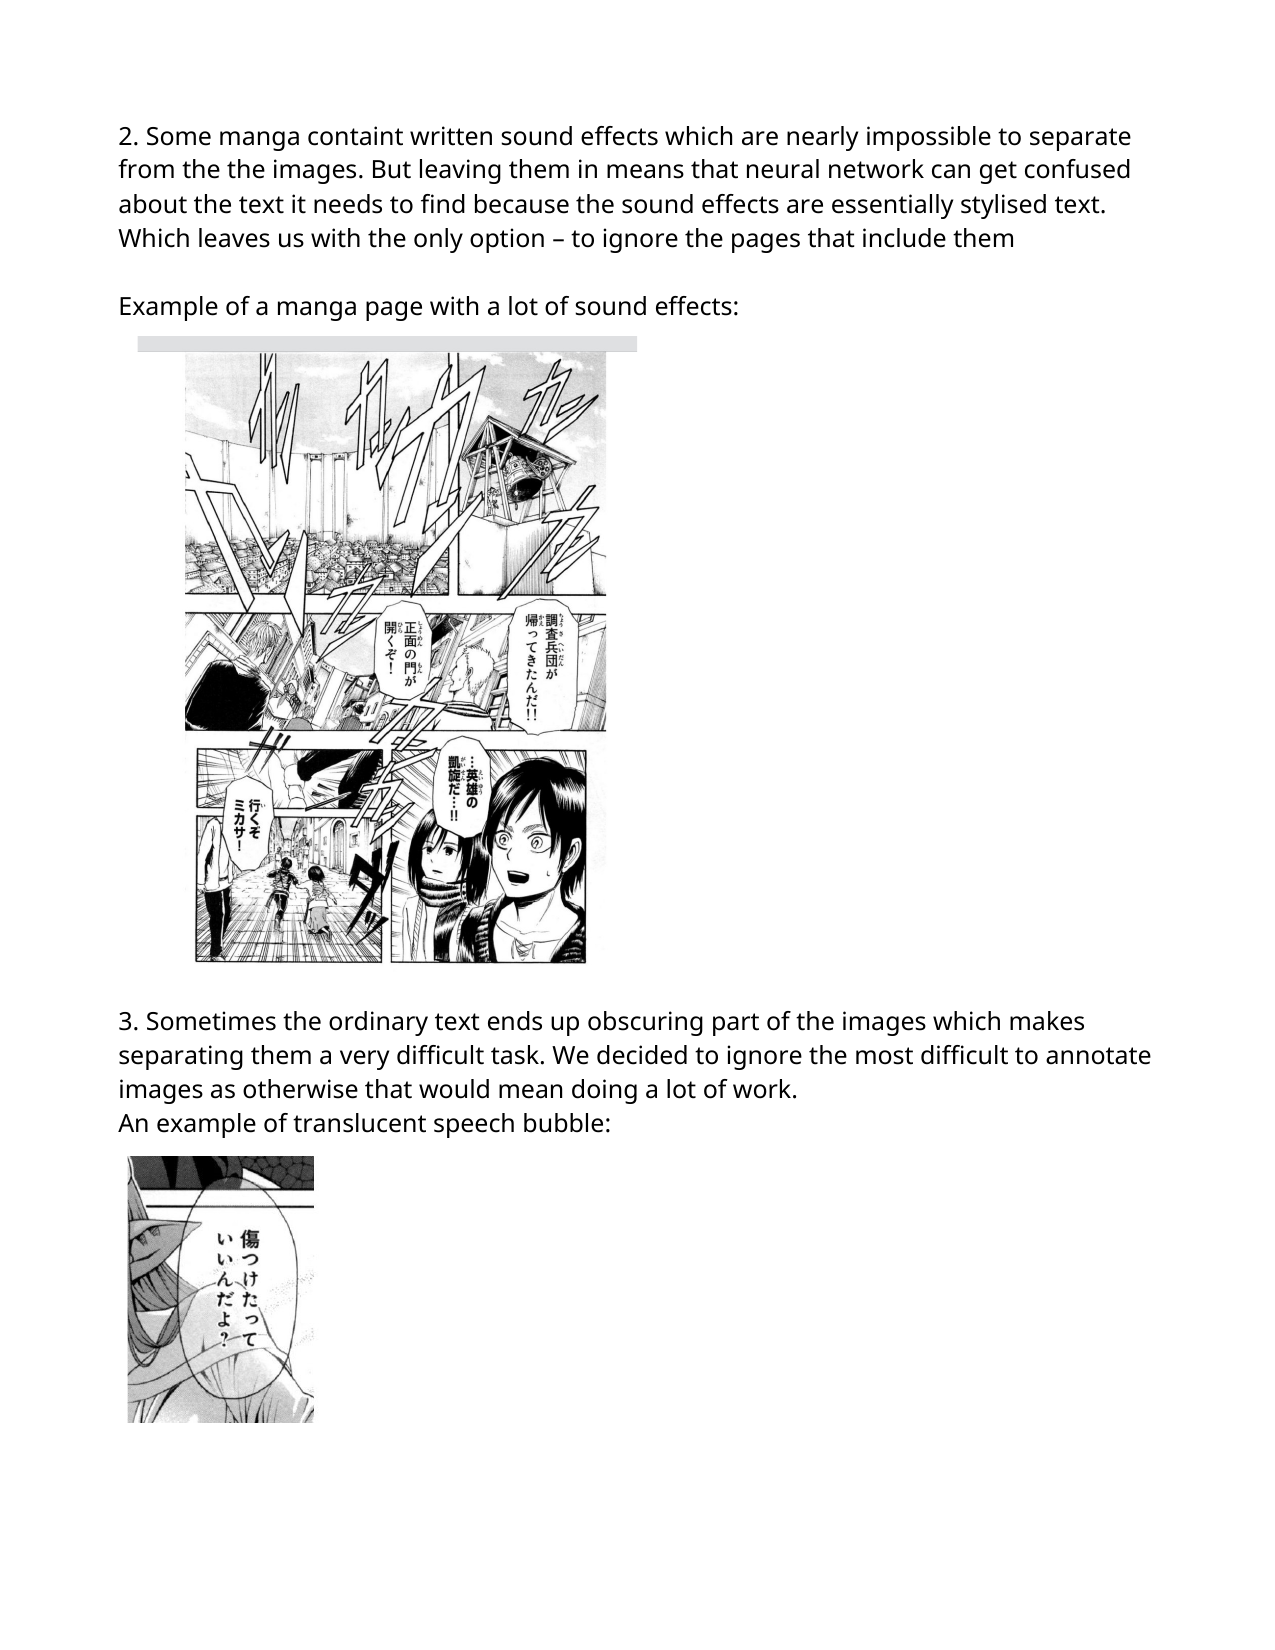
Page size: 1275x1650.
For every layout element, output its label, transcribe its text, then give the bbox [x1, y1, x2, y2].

picture [137, 336, 638, 984]
picture [127, 1156, 345, 1423]
text An example of translucent speech bubble: [118, 1106, 1157, 1140]
text 2. Some manga containt written sound effects which are nearly impossible to separate from the the images. But leaving them in means that neural network can get confused about the text it needs to find because the sound effects are essentially stylised text. Which leaves us with the only option – to ignore the pages that include them [118, 118, 1157, 254]
text Example of a manga page with a lot of sound effects: [118, 288, 1157, 322]
text 3. Sometimes the ordinary text ends up obscuring part of the images which makes separating them a very difficult task. We decided to ignore the most difficult to annotate images as otherwise that would mean doing a lot of work. [118, 1004, 1157, 1106]
